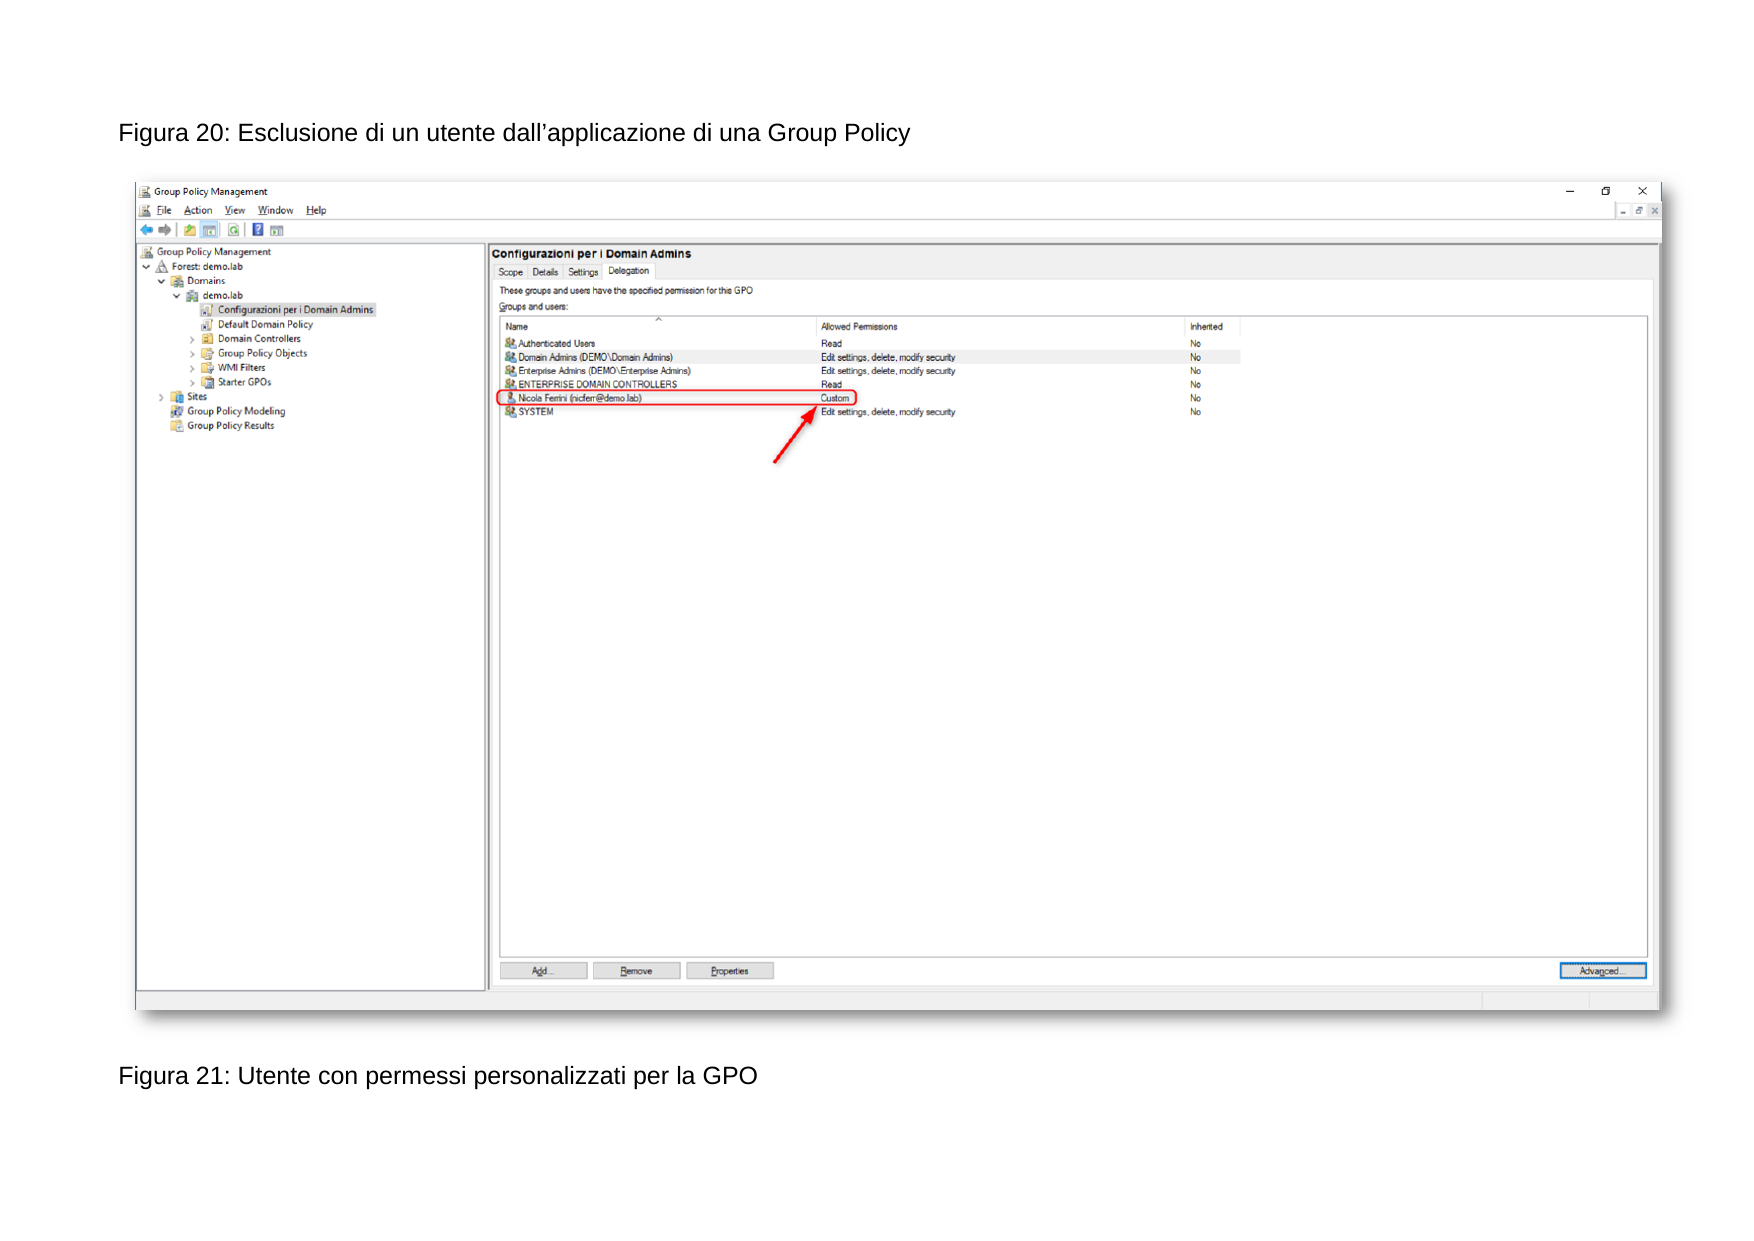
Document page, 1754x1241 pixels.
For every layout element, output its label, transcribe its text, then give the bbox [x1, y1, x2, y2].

picture [118, 165, 1695, 1043]
text Figura 20: Esclusione di un utente dall’applicazione di una Group Policy [118, 118, 1636, 147]
text Figura 21: Utente con permessi personalizzati per la GPO [118, 1061, 1636, 1090]
